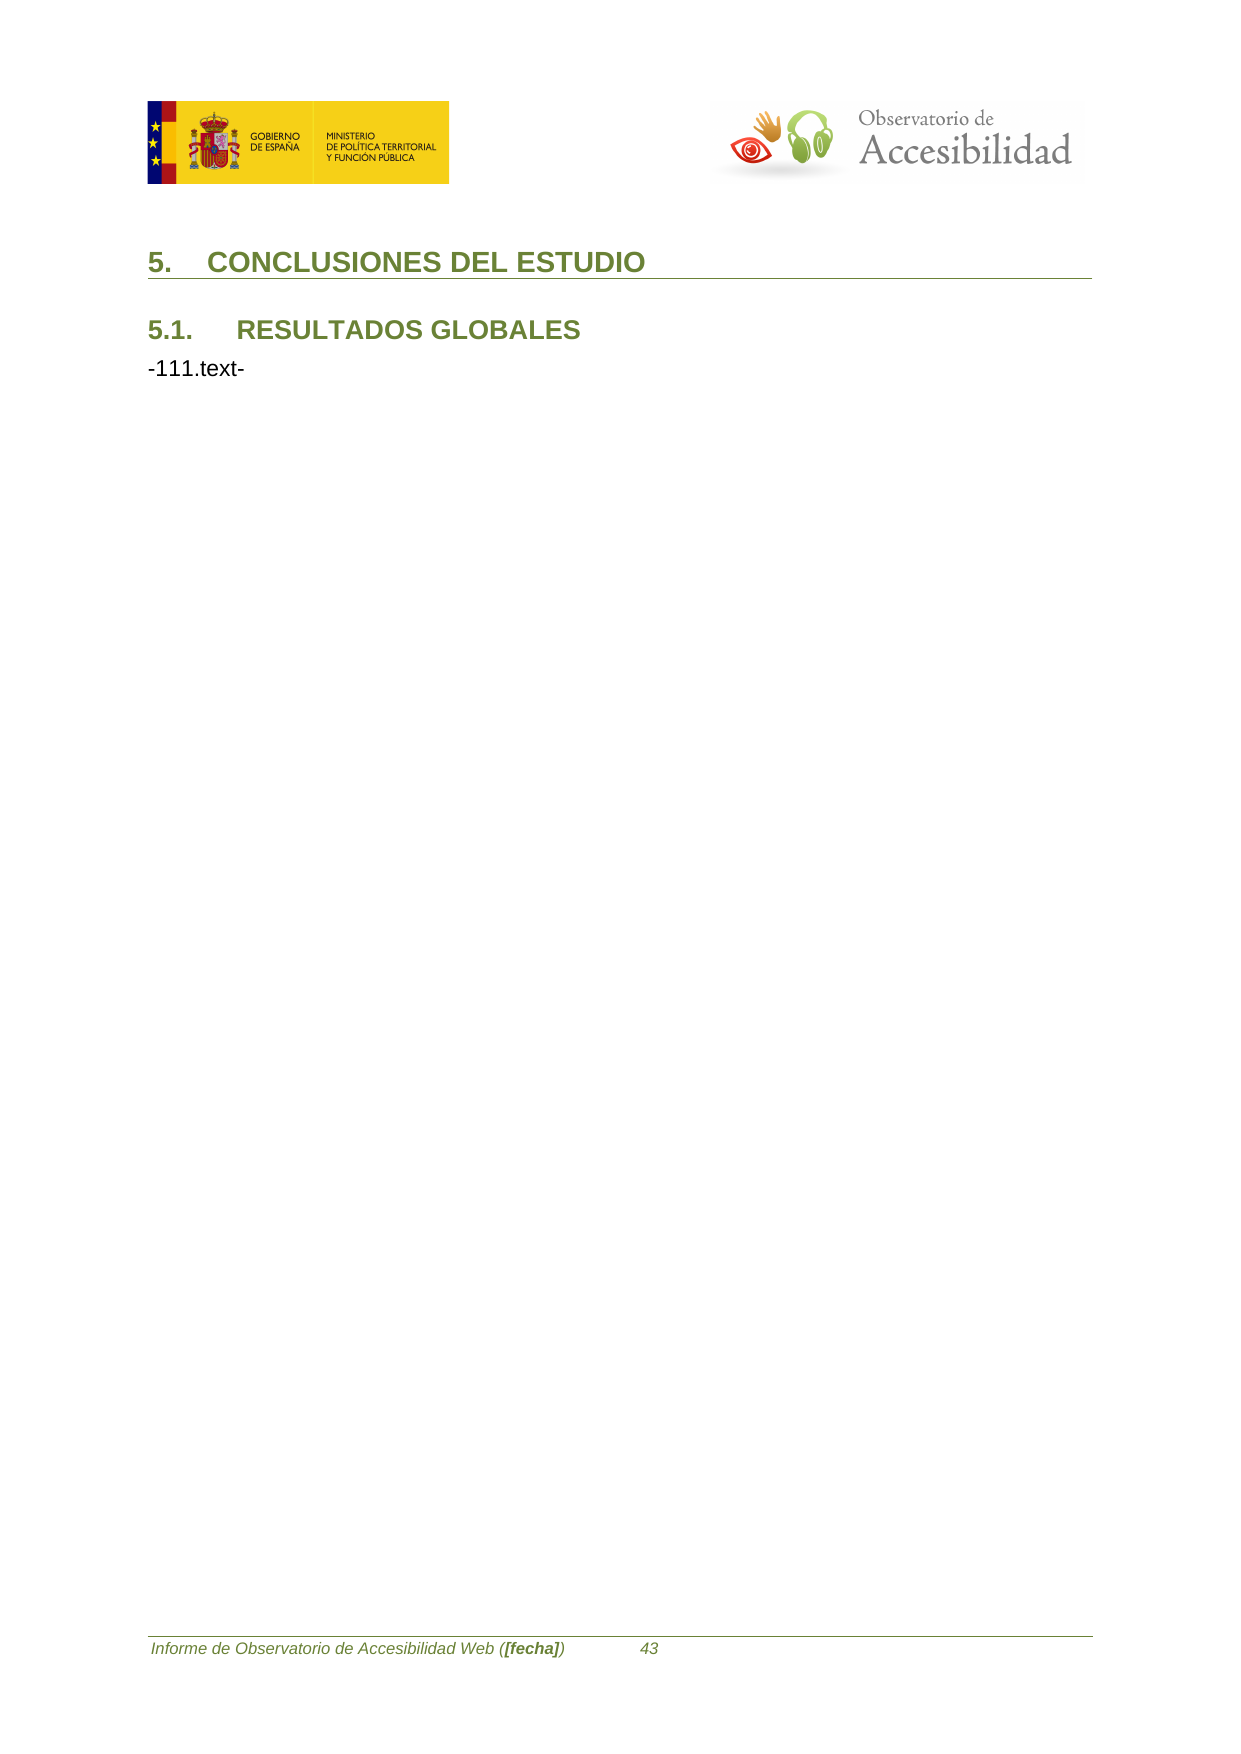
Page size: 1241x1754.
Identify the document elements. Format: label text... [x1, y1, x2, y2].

subtitle Resultados globales [148, 314, 1092, 346]
subtitle Conclusiones del estudio [148, 245, 1092, 278]
picture [710, 101, 1086, 184]
text -111.text- [148, 355, 1092, 381]
picture [147, 101, 450, 184]
